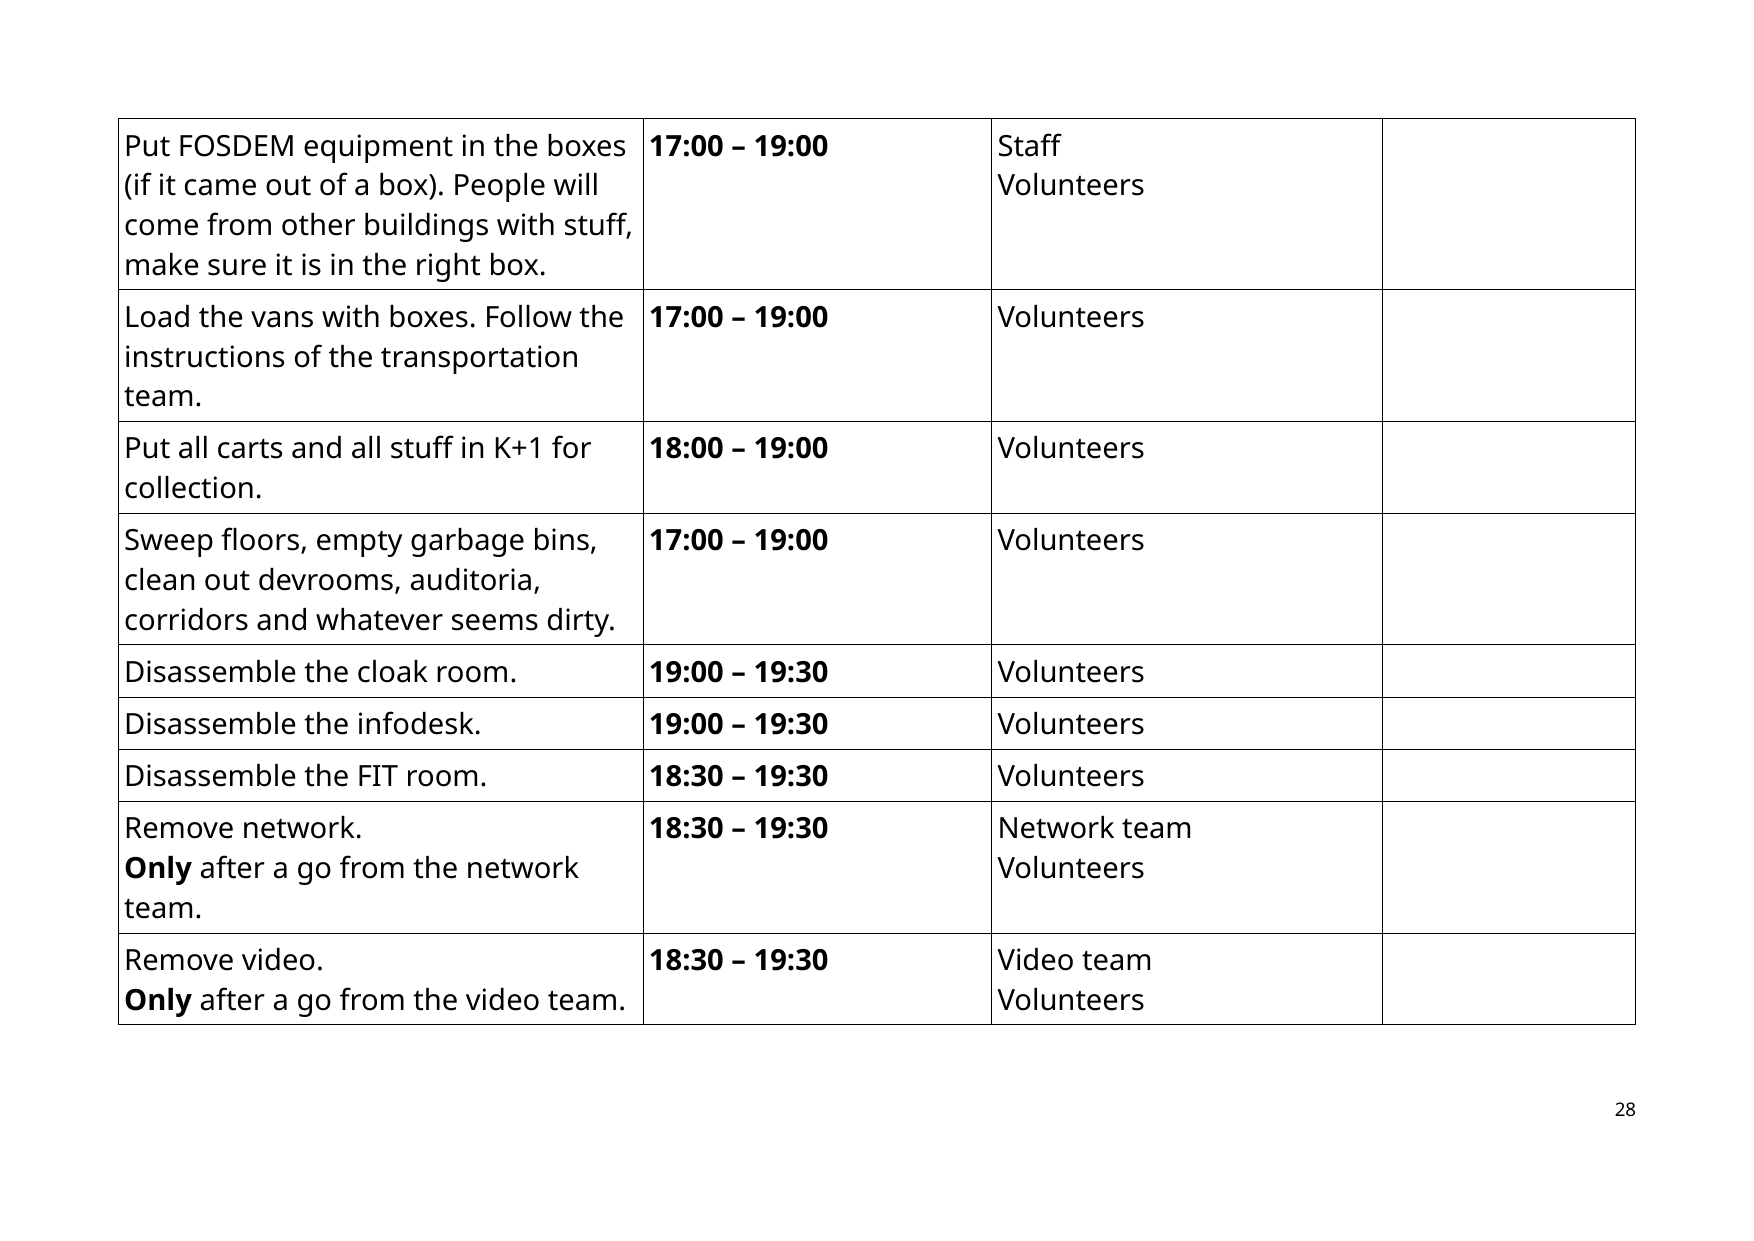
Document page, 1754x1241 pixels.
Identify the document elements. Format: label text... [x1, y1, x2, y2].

table_cell Volunteers [992, 750, 1382, 801]
table_cell Network team Volunteers [992, 802, 1382, 932]
table_cell Volunteers [992, 514, 1382, 644]
table_cell Video team Volunteers [992, 934, 1382, 1024]
table_cell [1383, 422, 1635, 513]
table_cell 17:00 – 19:00 [644, 290, 991, 421]
table_cell 18:30 – 19:30 [644, 934, 991, 1024]
table_cell 17:00 – 19:00 [644, 514, 991, 644]
table_cell [1383, 750, 1635, 801]
table_cell 19:00 – 19:30 [644, 698, 991, 749]
table_cell 17:00 – 19:00 [644, 119, 991, 289]
table_cell Disassemble the FIT room. [119, 750, 643, 801]
table_cell Put FOSDEM equipment in the boxes (if it came out of a box). People will come from other buildings with stuff, make sure it is in the right box. [119, 119, 643, 289]
table_cell 19:00 – 19:30 [644, 645, 991, 697]
table_cell [1383, 802, 1635, 932]
table_cell Load the vans with boxes. Follow the instructions of the transportation team. [119, 290, 643, 421]
table_cell [1383, 514, 1635, 644]
table_cell 18:30 – 19:30 [644, 802, 991, 932]
table_cell Volunteers [992, 698, 1382, 749]
table_cell Remove video. Only after a go from the video team. [119, 934, 643, 1024]
table_cell [1383, 934, 1635, 1024]
table_cell [1383, 119, 1635, 289]
table_cell Sweep floors, empty garbage bins, clean out devrooms, auditoria, corridors and whatever seems dirty. [119, 514, 643, 644]
table_cell Volunteers [992, 290, 1382, 421]
table_cell [1383, 290, 1635, 421]
table_cell [1383, 645, 1635, 697]
table_cell Disassemble the cloak room. [119, 645, 643, 697]
table_cell Volunteers [992, 645, 1382, 697]
table_cell Put all carts and all stuff in K+1 for collection. [119, 422, 643, 513]
table_cell Remove network. Only after a go from the network team. [119, 802, 643, 932]
table_cell Volunteers [992, 422, 1382, 513]
table_cell [1383, 698, 1635, 749]
table_cell Disassemble the infodesk. [119, 698, 643, 749]
table_cell 18:30 – 19:30 [644, 750, 991, 801]
table_cell 18:00 – 19:00 [644, 422, 991, 513]
table_cell Staff Volunteers [992, 119, 1382, 289]
